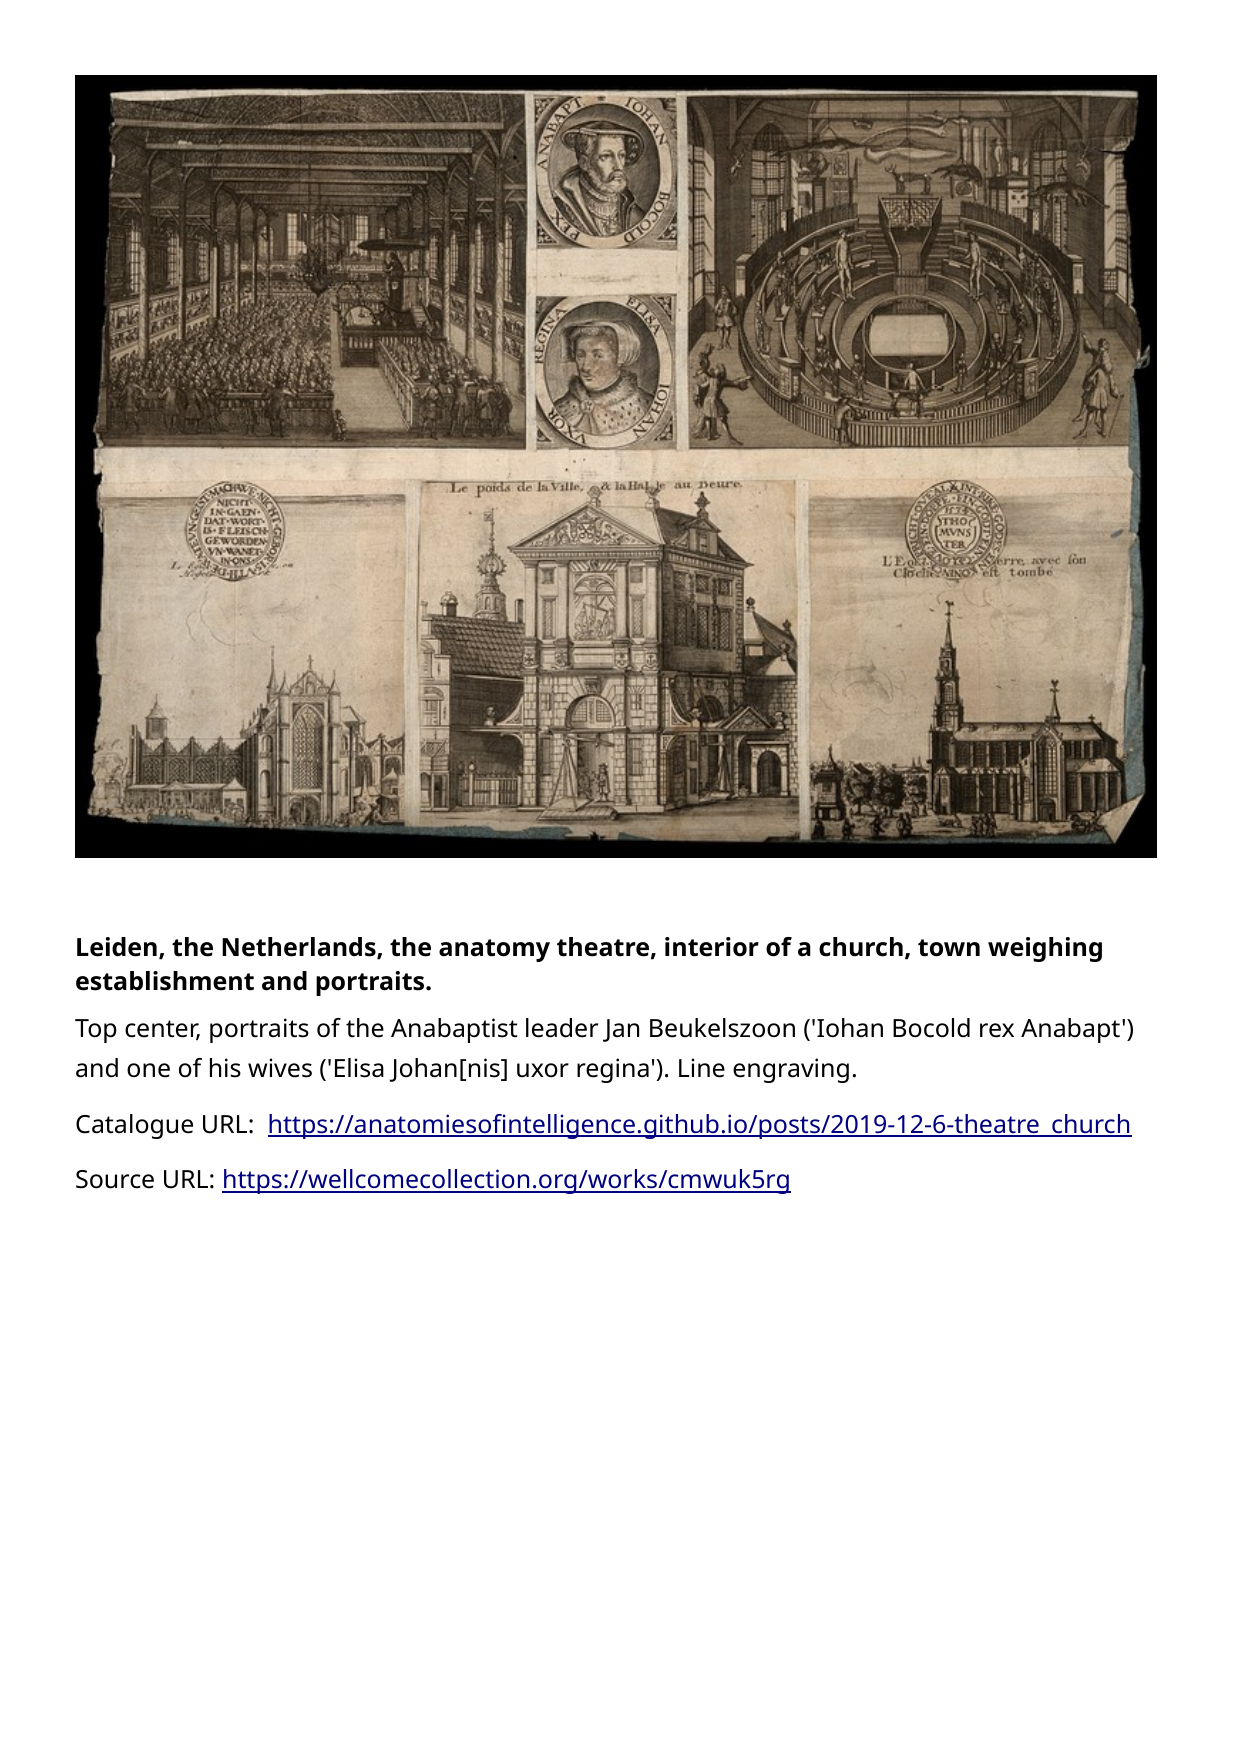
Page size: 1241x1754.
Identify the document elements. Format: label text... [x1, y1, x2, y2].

text Catalogue URL: https://anatomiesofintelligence.github.io/posts/2019-12-6-theatre_church [75, 1106, 1165, 1141]
picture [75, 75, 1157, 858]
text Top center, portraits of the Anabaptist leader Jan Beukelszoon ('Iohan Bocold rex Anabapt') and one of his wives ('Elisa Johan[nis] uxor regina'). Line engraving. [75, 1010, 1165, 1085]
subtitle Leiden, the Netherlands, the anatomy theatre, interior of a church, town weighing establishment and portraits. [75, 929, 1165, 998]
text Source URL: https://wellcomecollection.org/works/cmwuk5rg [75, 1162, 1165, 1196]
